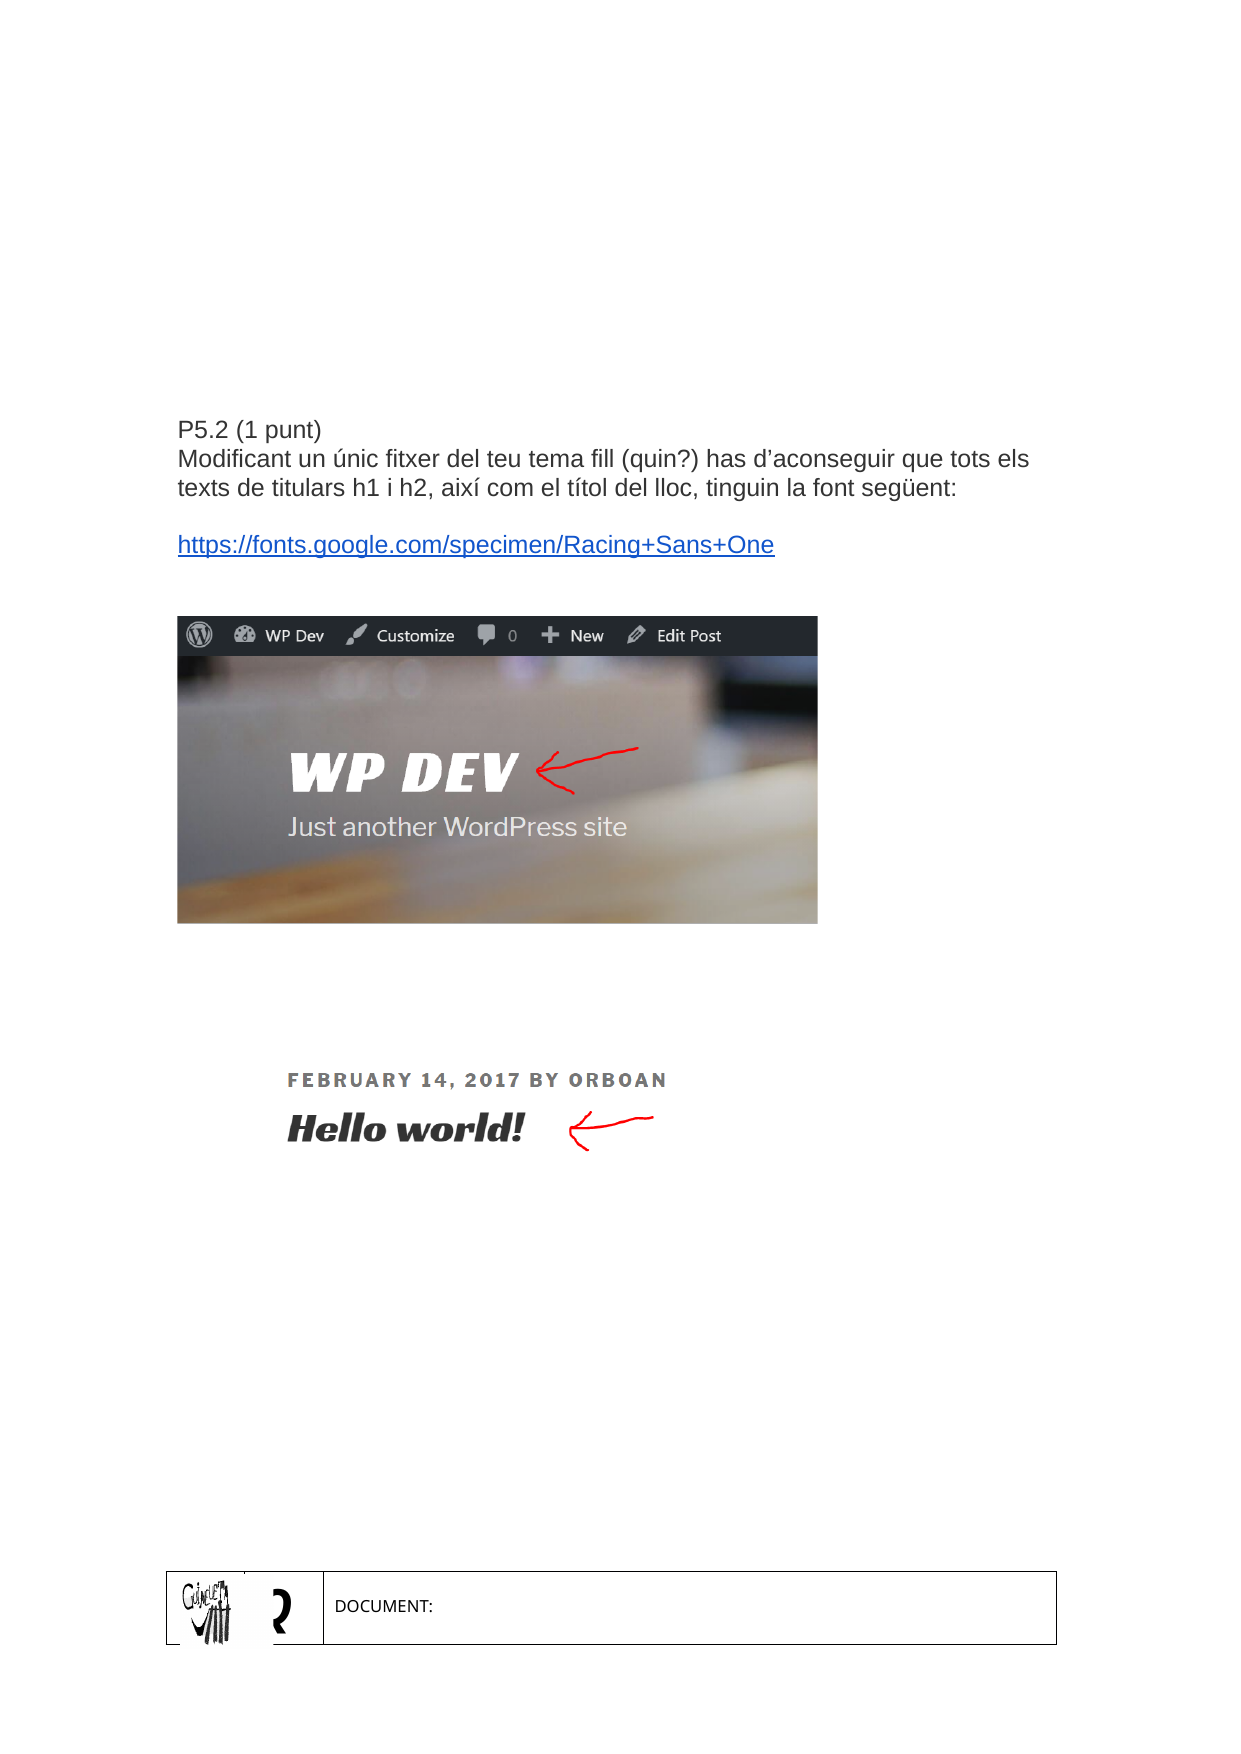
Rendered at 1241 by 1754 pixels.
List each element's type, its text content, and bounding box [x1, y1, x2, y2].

picture [180, 1574, 274, 1649]
picture [177, 616, 818, 1188]
text https://fonts.google.com/specimen/Racing+Sans+One [177, 530, 1063, 559]
text P5.2 (1 punt) [177, 415, 1063, 444]
text Modificant un únic fitxer del teu tema fill (quin?) has d’aconseguir que tots els texts de titulars h1 i h2, així com el títol del lloc, tinguin la font següent: [177, 444, 1063, 502]
